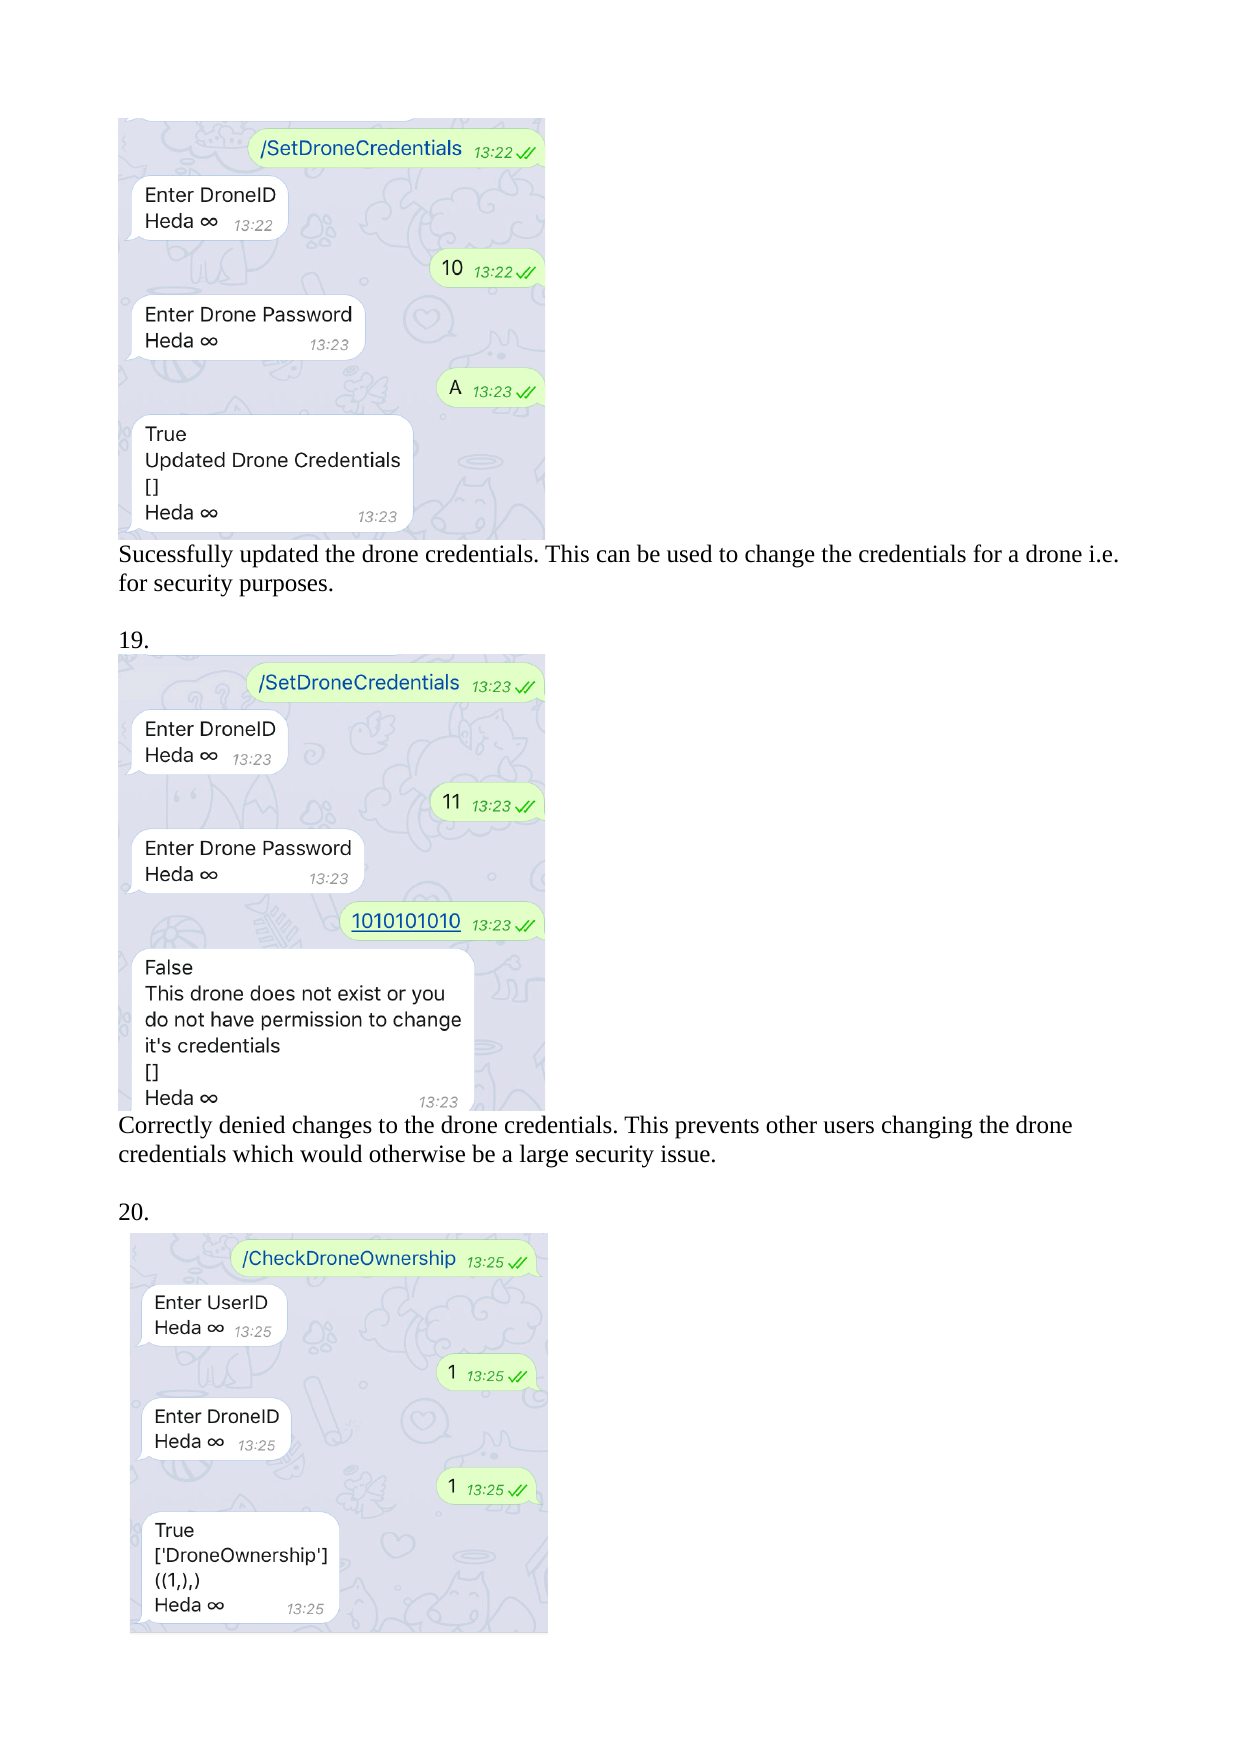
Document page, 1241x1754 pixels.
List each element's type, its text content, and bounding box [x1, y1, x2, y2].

picture [118, 654, 546, 1111]
picture [129, 1233, 548, 1635]
text Correctly denied changes to the drone credentials. This prevents other users changing the drone credentials which would otherwise be a large security issue. [118, 654, 1122, 1168]
text 20. [118, 1197, 1122, 1225]
text Sucessfully updated the drone credentials. This can be used to change the credentials for a drone i.e. for security purposes. [118, 118, 1122, 597]
text 19. [118, 625, 1122, 654]
picture [118, 118, 546, 540]
